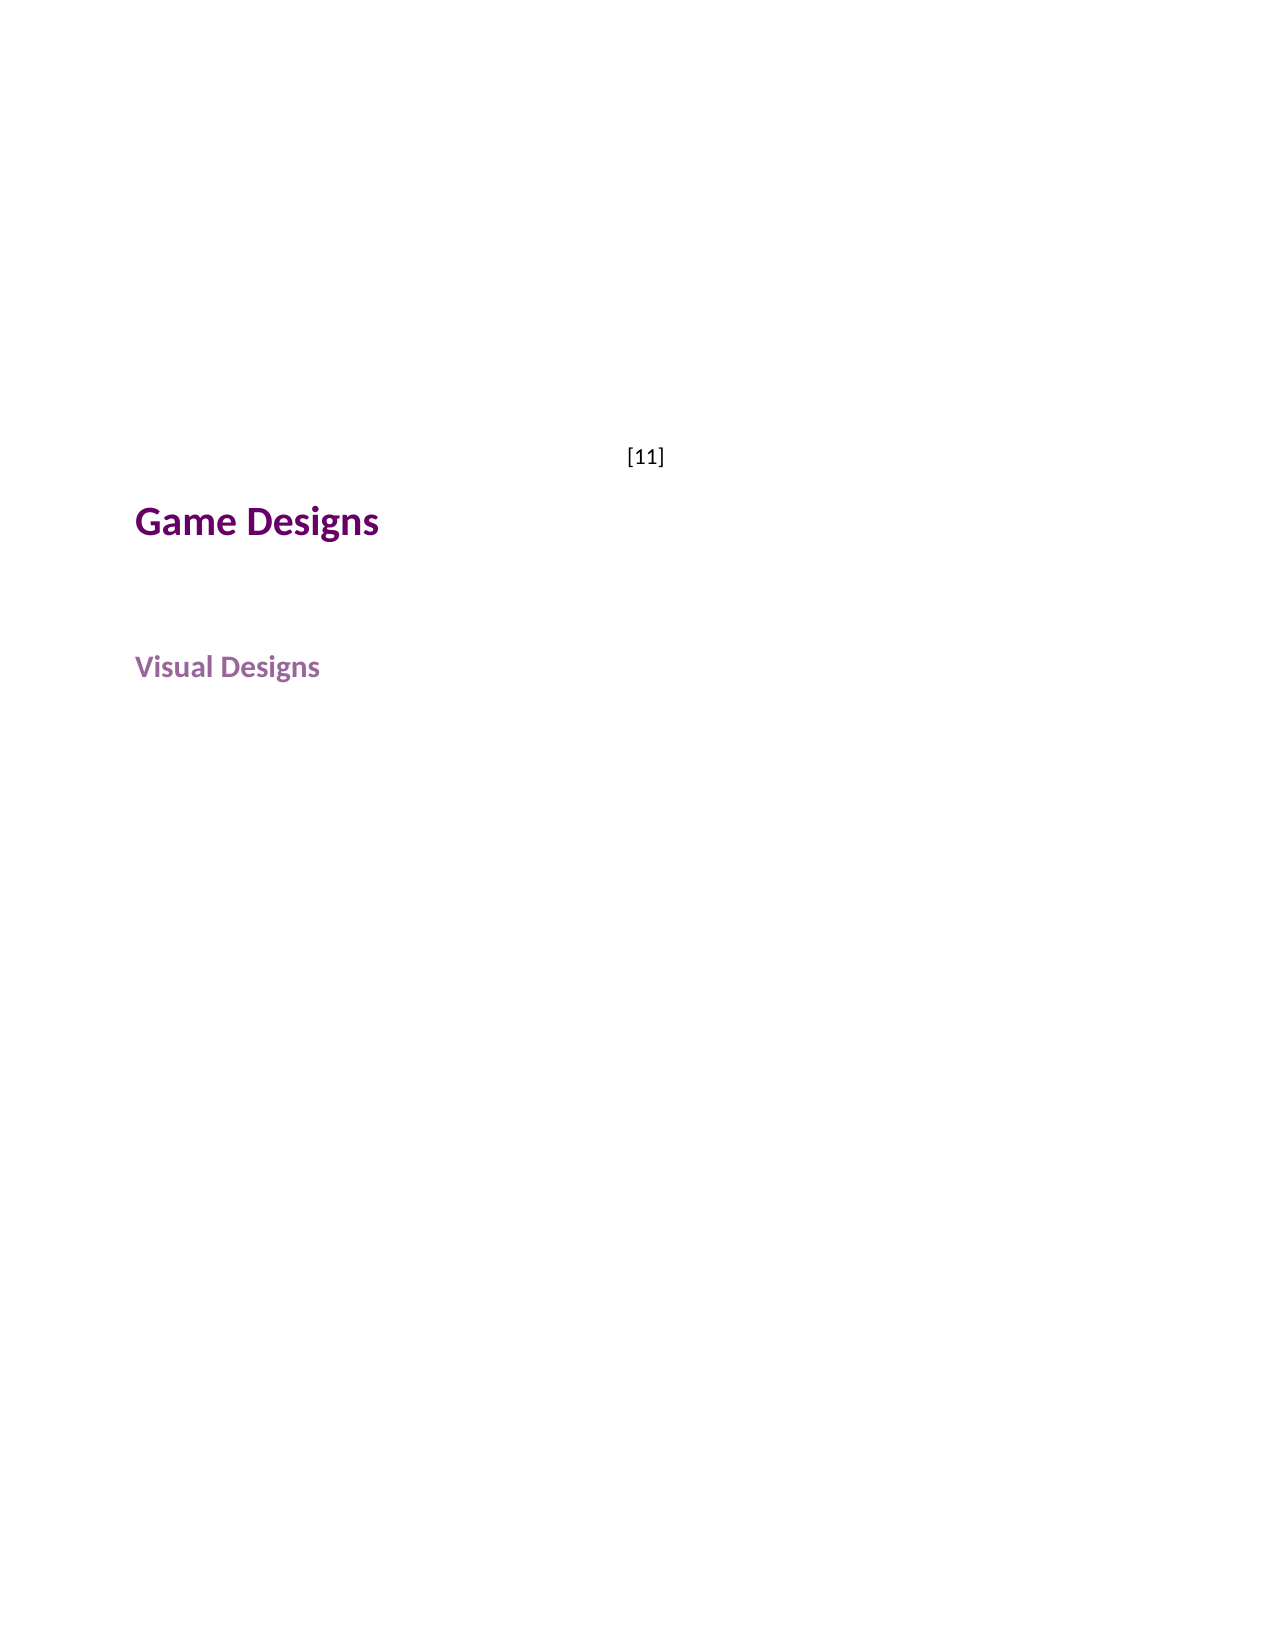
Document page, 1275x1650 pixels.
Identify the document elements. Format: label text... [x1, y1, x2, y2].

text [10] [135, 442, 1156, 470]
subtitle Game Designs [135, 495, 1156, 546]
subtitle Visual Designs [135, 647, 1156, 685]
